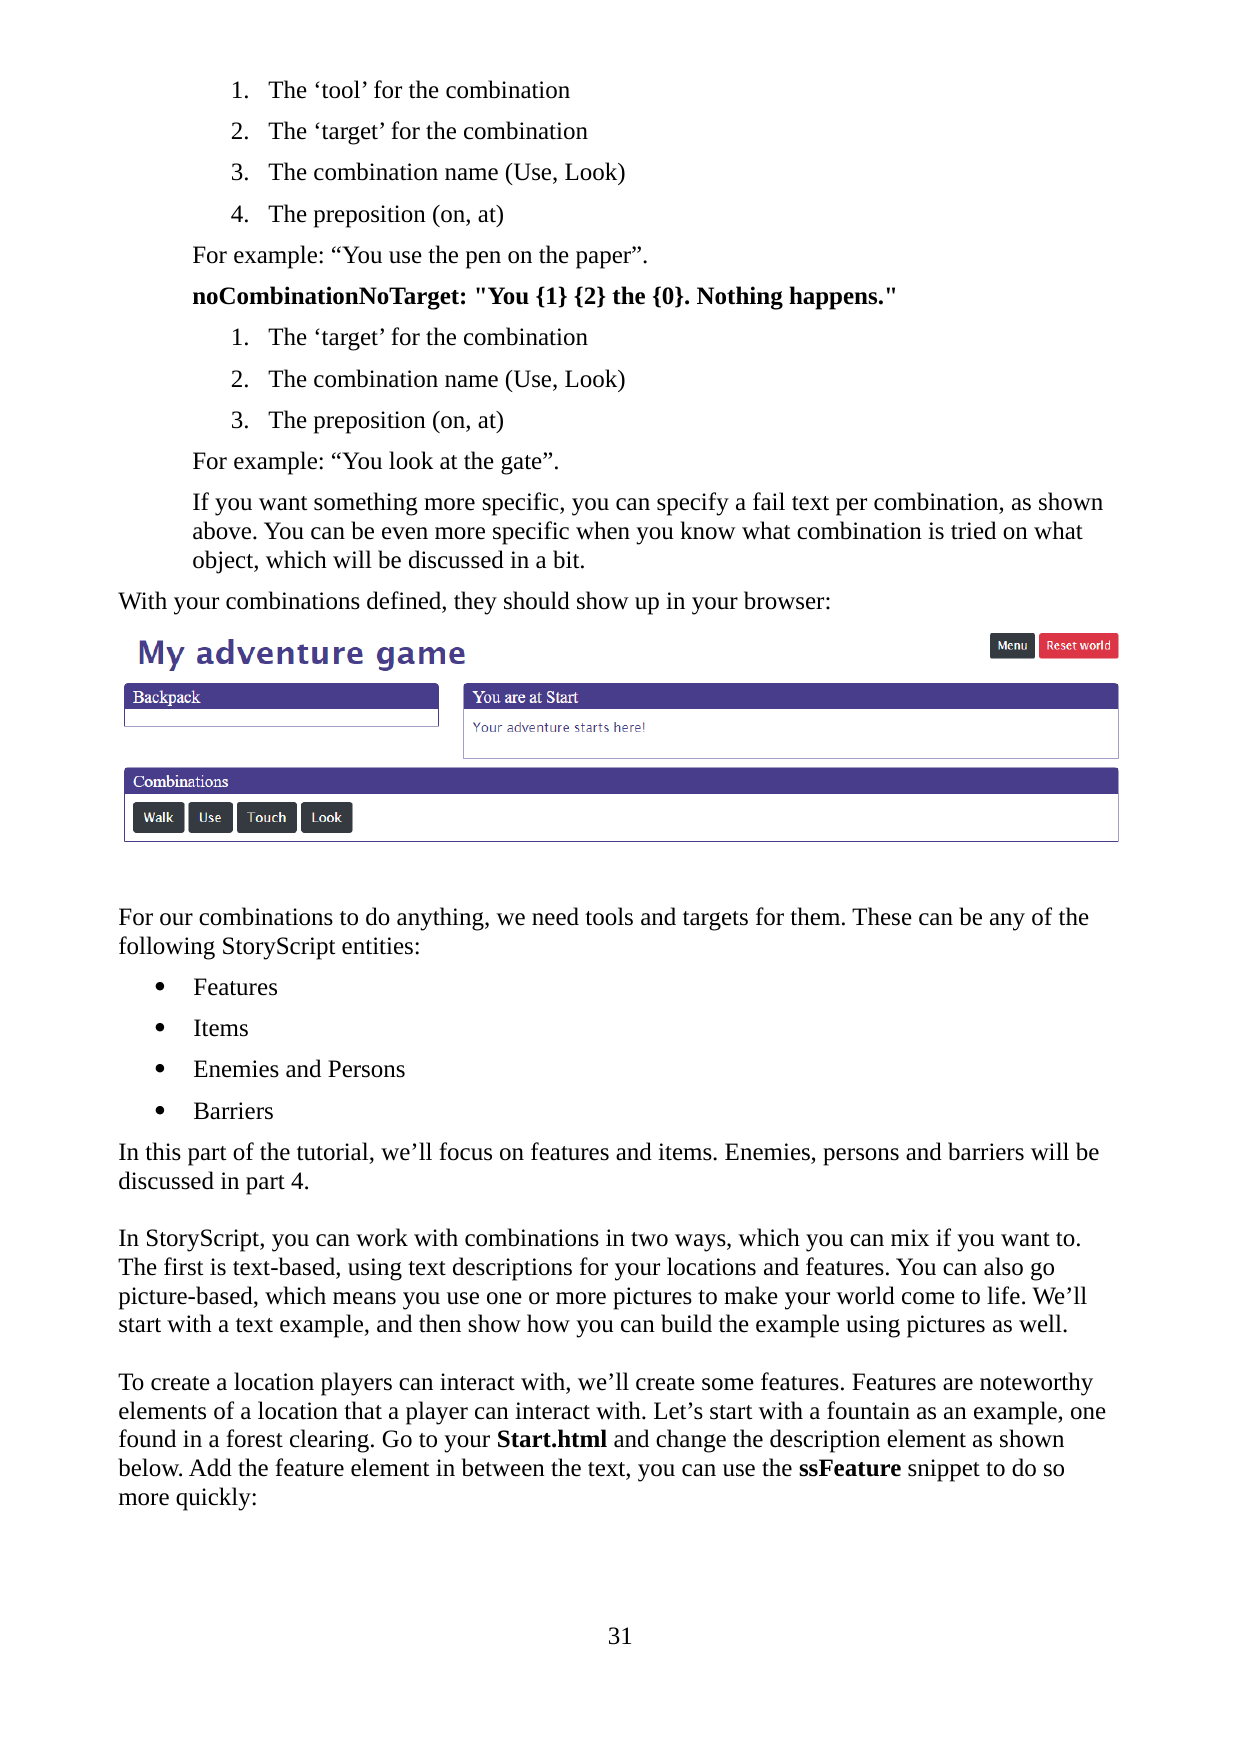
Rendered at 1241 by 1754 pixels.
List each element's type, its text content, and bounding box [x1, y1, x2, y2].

list Items [156, 1013, 1122, 1042]
text For example: “You use the pen on the paper”. [192, 240, 1122, 269]
list The combination name (Use, Look) [231, 364, 1122, 392]
list The preposition (on, at) [231, 405, 1122, 434]
text For our combinations to do anything, we need tools and targets for them. These can be any of the following StoryScript entities: [118, 902, 1122, 959]
list Barriers [156, 1096, 1122, 1124]
text With your combinations defined, they should show up in your browser: [118, 586, 1122, 615]
list The ‘target’ for the combination [231, 116, 1122, 145]
text For example: “You look at the gate”. [192, 446, 1122, 475]
text In StoryScript, you can work with combinations in two ways, which you can mix if you want to. The first is text-based, using text descriptions for your locations and features. You can also go picture-based, which means you use one or more pictures to make your world come to life. We’ll start with a text example, and then show how you can build the example using pictures as well. [118, 1223, 1122, 1338]
list The ‘target’ for the combination [231, 322, 1122, 351]
text noCombinationNoTarget: "You {1} {2} the {0}. Nothing happens." [192, 281, 1122, 310]
text If you want something more specific, you can specify a fail text per combination, as shown above. You can be even more specific when you know what combination is tried on what object, which will be discussed in a bit. [192, 487, 1122, 574]
text To create a location players can interact with, we’ll create some features. Features are noteworthy elements of a location that a player can interact with. Let’s start with a fountain as an example, one found in a forest clearing. Go to your Start.html and change the description element as shown below. Add the feature element in between the text, you can use the ssFeature snippet to do so more quickly: [118, 1367, 1122, 1511]
list Enemies and Persons [156, 1054, 1122, 1083]
text In this part of the tutorial, we’ll focus on features and items. Enemies, persons and barriers will be discussed in part 4. [118, 1137, 1122, 1194]
list The preposition (on, at) [231, 199, 1122, 227]
list The ‘tool’ for the combination [231, 75, 1122, 104]
list Features [156, 972, 1122, 1001]
list The combination name (Use, Look) [231, 157, 1122, 186]
